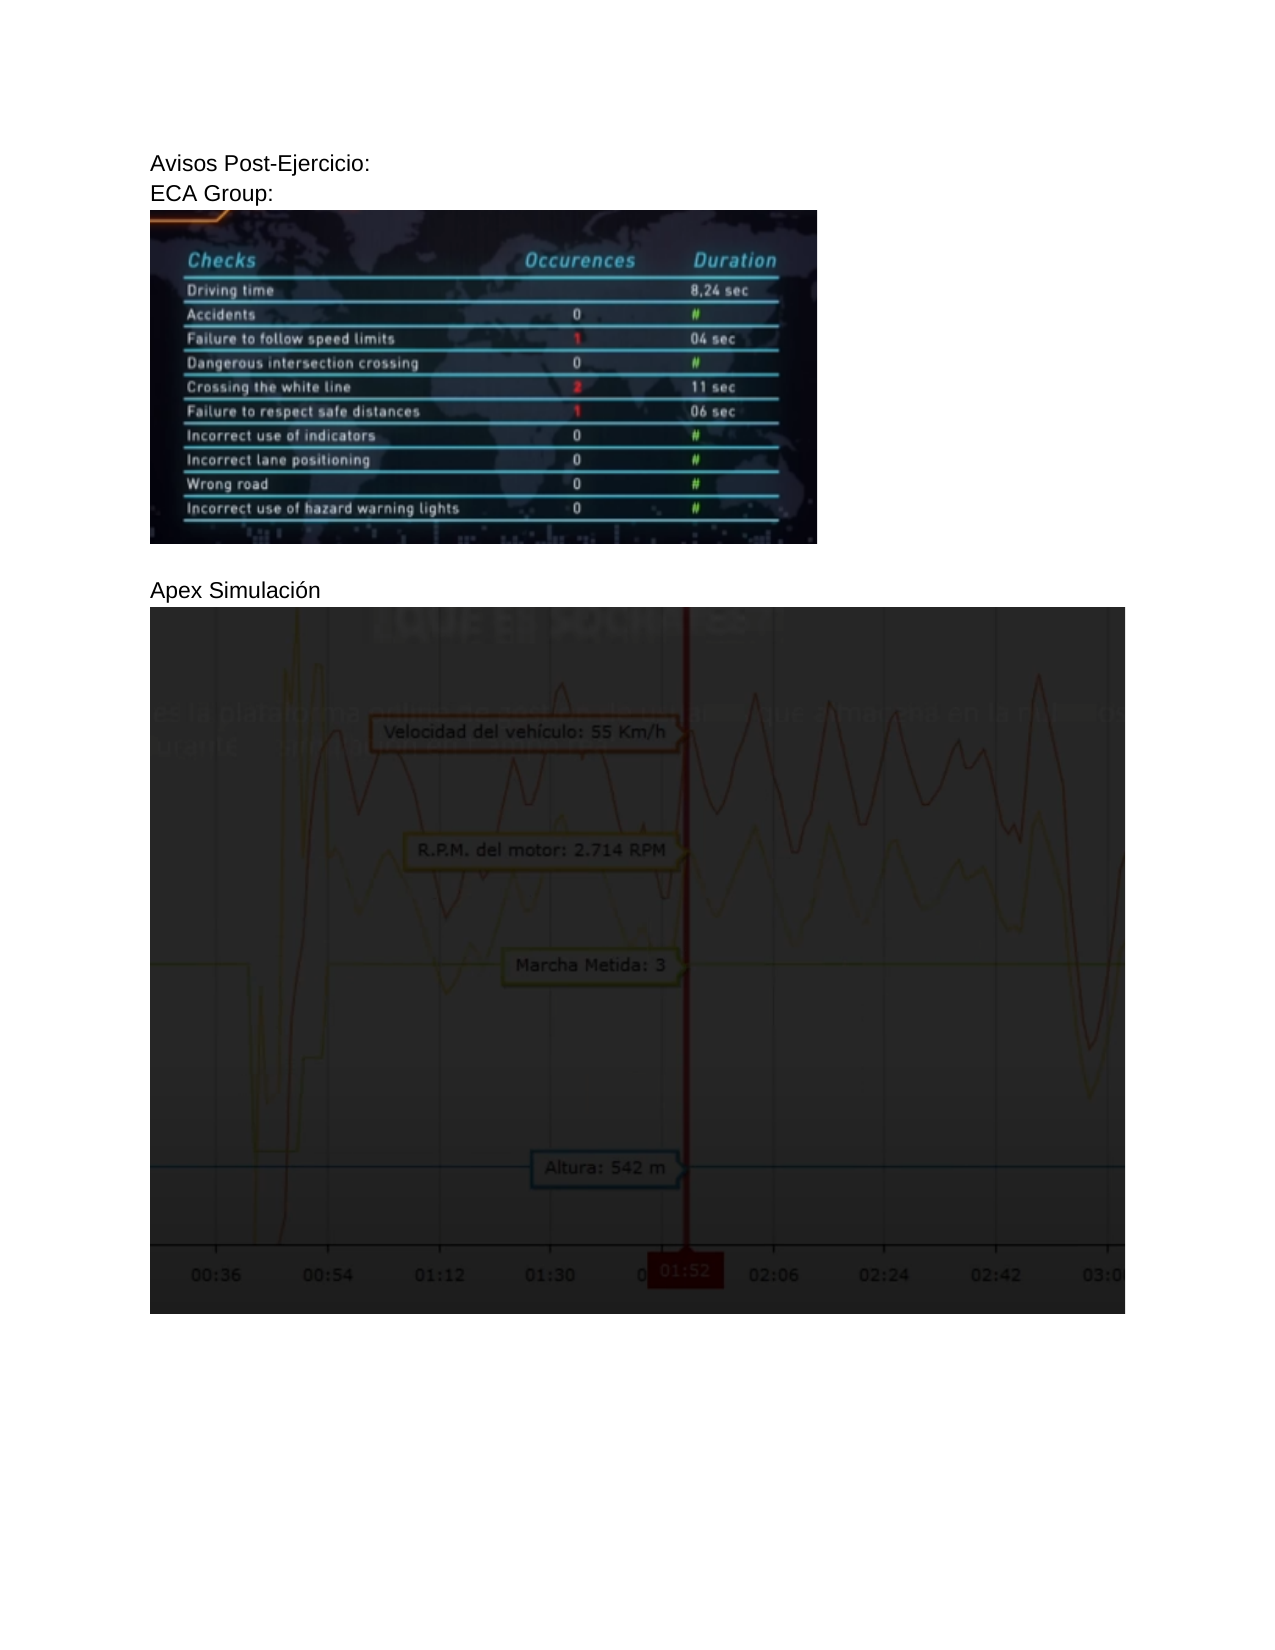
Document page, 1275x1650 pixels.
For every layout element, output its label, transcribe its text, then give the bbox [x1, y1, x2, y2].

text Apex Simulación [150, 577, 1125, 604]
text ECA Group: [150, 180, 1125, 207]
picture [150, 210, 818, 544]
picture [150, 607, 1125, 1314]
text Avisos Post-Ejercicio: [150, 150, 1125, 176]
